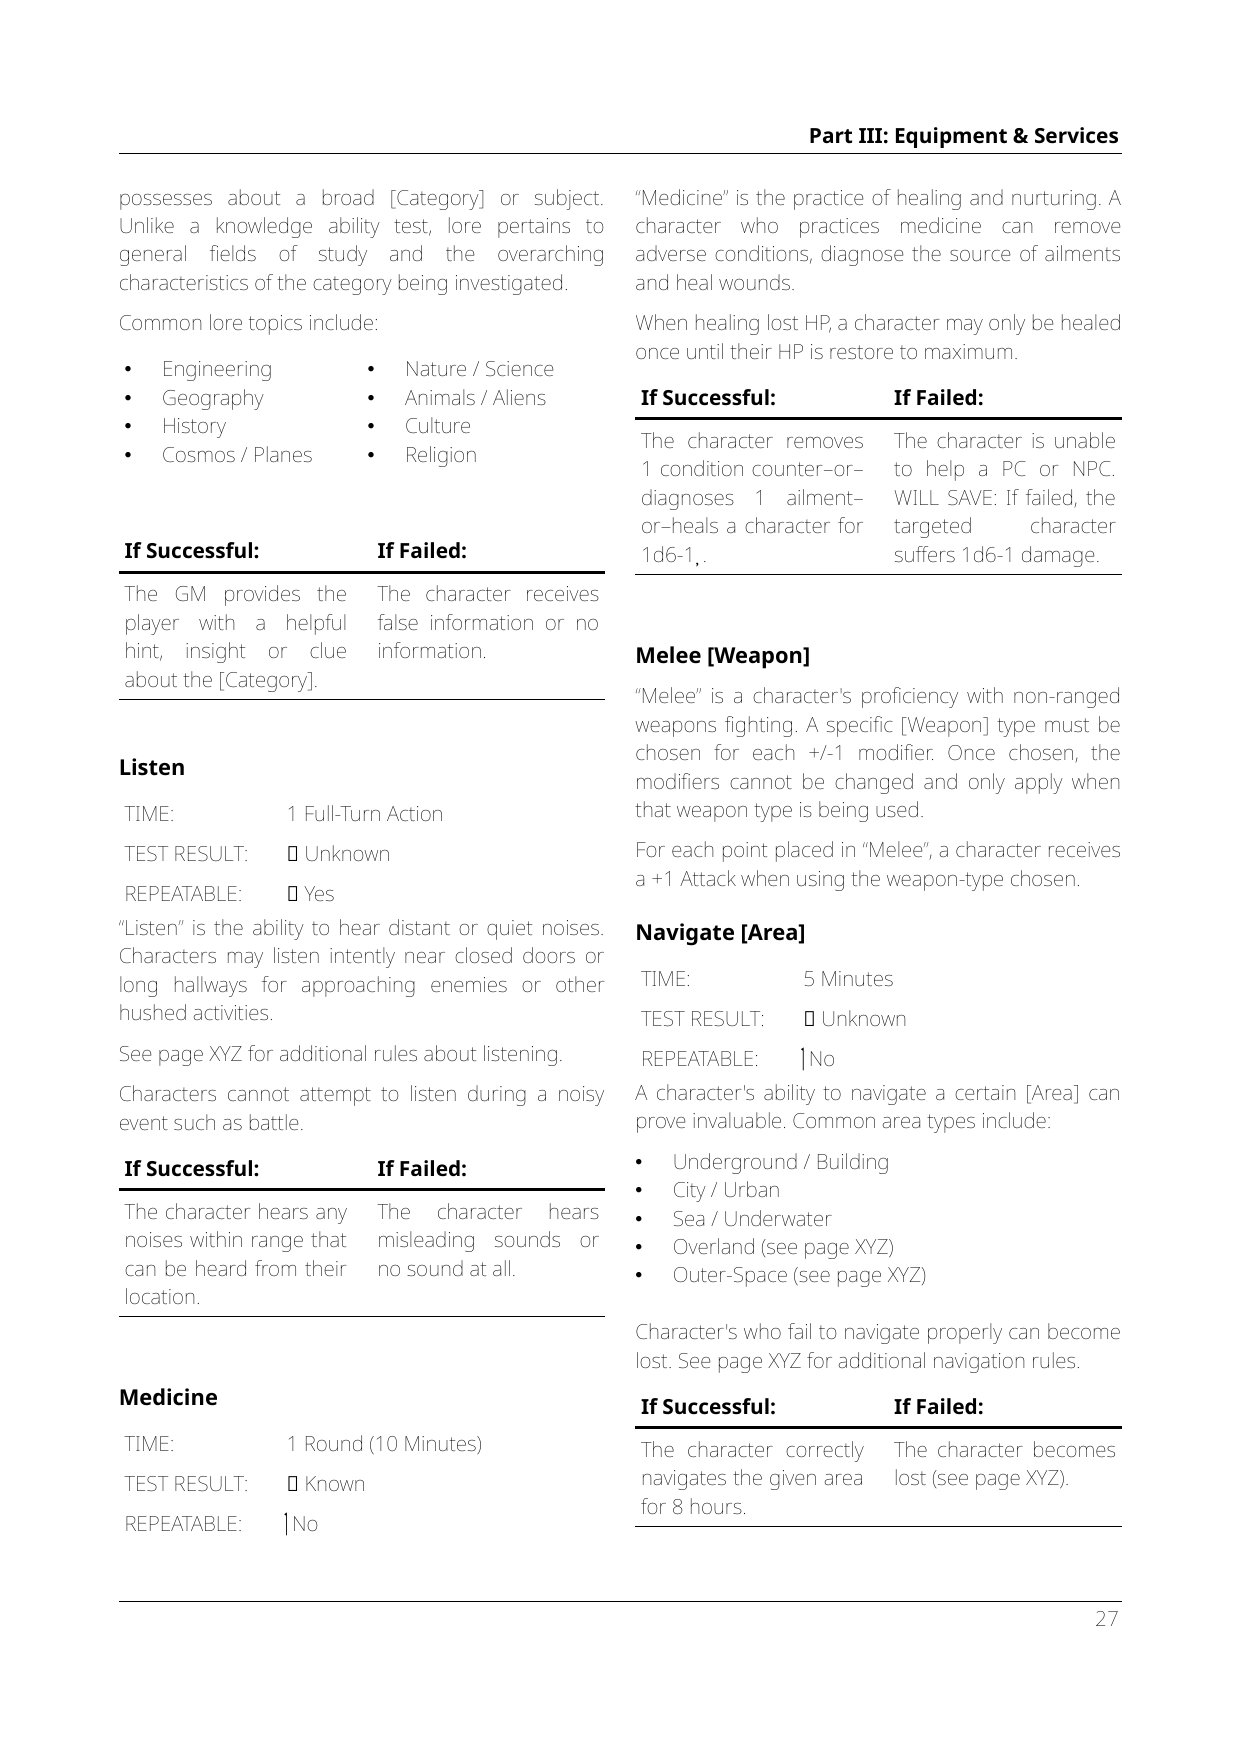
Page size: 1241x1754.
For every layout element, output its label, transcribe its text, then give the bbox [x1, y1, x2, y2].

text For each point placed in “Melee”, a character receives a +1 Attack when using the weapon-type chosen. [635, 836, 1122, 892]
table_header If Successful: [119, 1148, 353, 1188]
text possesses about a broad [Category] or subject. Unlike a knowledge ability test, lore pertains to general fields of study and the overarching characteristics of the category being investigated. [118, 183, 605, 296]
table_cell [869, 420, 888, 574]
list City / Urban [635, 1175, 1122, 1204]
table_header TIME: [635, 958, 797, 998]
table_cell  Known [281, 1464, 605, 1504]
table_cell The character correctly navigates the given area for 8 hours. [635, 1429, 869, 1526]
table_header [869, 377, 888, 417]
table_header If Failed: [372, 531, 605, 571]
table_header Nature / Science Animals / Aliens Culture Religion [362, 349, 605, 474]
list Overland (see page XYZ) [635, 1232, 1122, 1261]
table_cell The character is unable to help a PC or NPC. WILL SAVE: If failed, the targeted character suffers 1d6-1 damage. [888, 420, 1122, 574]
table_header If Successful: [635, 377, 869, 417]
table_cell The character receives false information or no information. [372, 574, 605, 699]
table_header If Successful: [635, 1386, 869, 1426]
table_header If Failed: [888, 377, 1122, 417]
table_header 5 Minutes [797, 958, 1122, 998]
table_header 1 Full-Turn Action [281, 793, 605, 833]
text Melee [Weapon] [635, 640, 1122, 669]
table_header If Successful: [119, 531, 353, 571]
table_cell [353, 574, 372, 699]
table_cell The character hears any noises within range that can be heard from their location. [119, 1191, 353, 1316]
text “Listen” is the ability to hear distant or quiet noises. Characters may listen intently near closed doors or long hallways for approaching enemies or other hushed activities. [118, 913, 605, 1027]
table_header Engineering Geography History Cosmos / Planes [119, 349, 362, 474]
table_header [353, 1148, 372, 1188]
text A character's ability to navigate a certain [Area] can prove invaluable. Common area types include: [635, 1078, 1122, 1135]
table_cell The GM provides the player with a helpful hint, insight or clue about the [Category]. [119, 574, 353, 699]
text Listen [118, 752, 605, 781]
table_cell REPEATABLE: [635, 1038, 797, 1078]
table_cell  Unknown [281, 833, 605, 873]
text Common lore topics include: [118, 308, 605, 337]
list Sea / Underwater [635, 1204, 1122, 1232]
text When healing lost HP, a character may only be healed once until their HP is restore to maximum. [635, 308, 1122, 365]
table_cell [353, 1191, 372, 1316]
table_cell REPEATABLE: [119, 873, 281, 913]
table_header TIME: [119, 793, 281, 833]
table_cell  Unknown [797, 998, 1122, 1038]
text Character's who fail to navigate properly can become lost. See page XYZ for additional navigation rules. [635, 1289, 1122, 1374]
table_cell REPEATABLE: [119, 1504, 281, 1543]
table_header If Failed: [888, 1386, 1122, 1426]
table_cell TEST RESULT: [635, 998, 797, 1038]
text “Medicine” is the practice of healing and nurturing. A character who practices medicine can remove adverse conditions, diagnose the source of ailments and heal wounds. [635, 183, 1122, 296]
table_header If Failed: [372, 1148, 605, 1188]
text Navigate [Area] [635, 916, 1122, 946]
text Characters cannot attempt to listen during a noisy event such as battle. [118, 1079, 605, 1136]
table_cell The character hears misleading sounds or no sound at all. [372, 1191, 605, 1316]
table_header TIME: [119, 1424, 281, 1464]
table_cell  Yes [281, 873, 605, 913]
text See page XYZ for additional rules about listening. [118, 1039, 605, 1067]
table_cell The character becomes lost (see page XYZ). [888, 1429, 1122, 1526]
table_cell TEST RESULT: [119, 833, 281, 873]
list Outer-Space (see page XYZ) [635, 1261, 1122, 1289]
table_header [353, 531, 372, 571]
text “Melee” is a character's proficiency with non-ranged weapons fighting. A specific [Weapon] type must be chosen for each +/-1 modifier. Once chosen, the modifiers cannot be changed and only apply when that weapon type is being used. [635, 681, 1122, 824]
table_header 1 Round (10 Minutes) [281, 1424, 605, 1464]
table_cell  No [797, 1038, 1122, 1078]
table_cell [869, 1429, 888, 1526]
table_cell  No [281, 1504, 605, 1543]
table_cell TEST RESULT: [119, 1464, 281, 1504]
table_cell The character removes 1 condition counter–or–diagnoses 1 ailment–or–heals a character for 1d6-1. [635, 420, 869, 574]
table_header [869, 1386, 888, 1426]
text Medicine [118, 1382, 605, 1412]
list Underground / Building [635, 1147, 1122, 1175]
